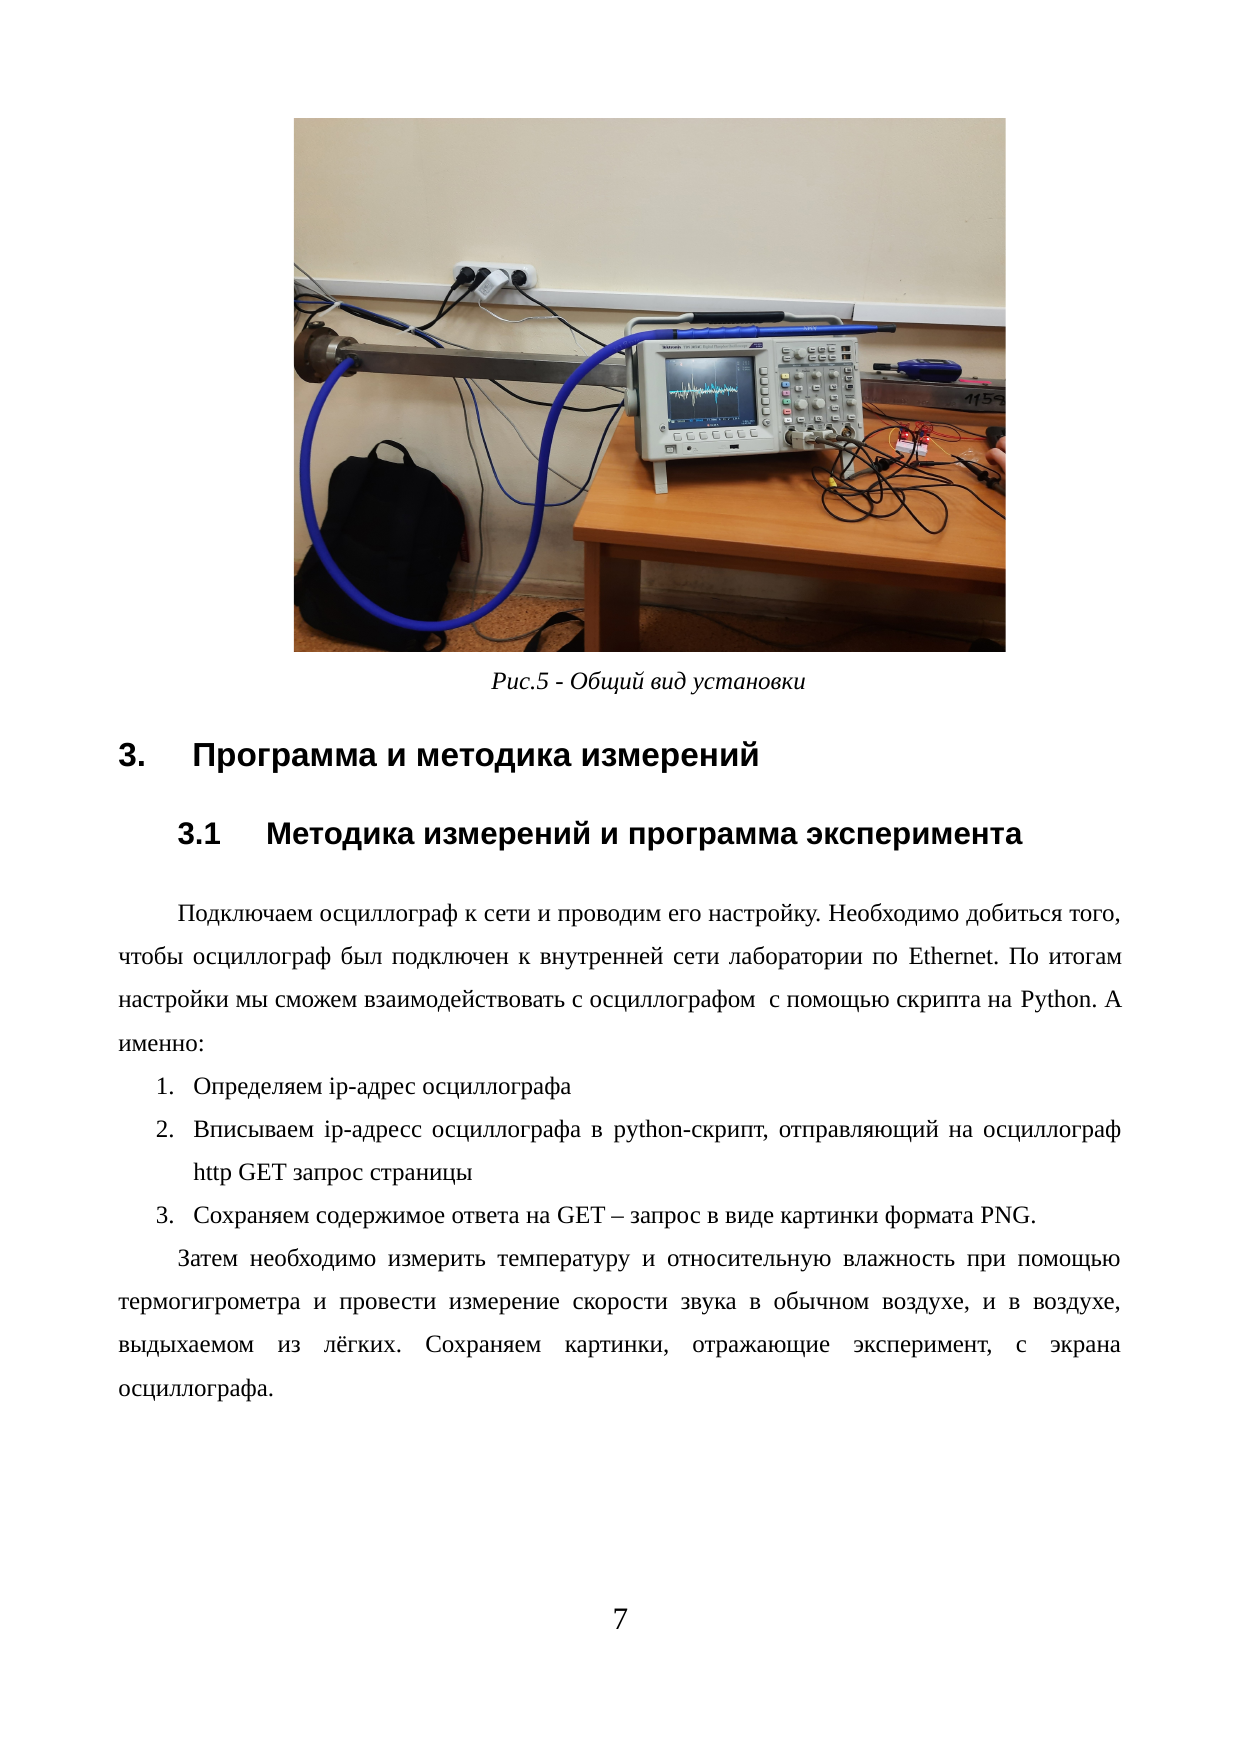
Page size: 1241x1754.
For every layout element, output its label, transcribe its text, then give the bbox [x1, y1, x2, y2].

text Рис.5 - Общий вид установки [118, 666, 1122, 695]
text Подключаем осциллограф к сети и проводим его настройку. Необходимо добиться того, чтобы осциллограф был подключен к внутренней сети лаборатории по Ethernet. По итогам настройки мы сможем взаимодействовать с осциллографом с помощью скрипта на Python. А именно: [118, 898, 1122, 1056]
subtitle Методика измерений и программа эксперимента [118, 815, 1122, 851]
list Вписываем ip-адресс осциллографа в python-скрипт, отправляющий на осциллограф http GET запрос страницы [156, 1114, 1122, 1186]
subtitle Программа и методика измерений [118, 734, 1122, 773]
text Затем необходимо измерить температуру и относительную влажность при помощью термогигрометра и провести измерение скорости звука в обычном воздухе, и в воздухе, выдыхаемом из лёгких. Сохраняем картинки, отражающие эксперимент, с экрана осциллографа. [118, 1243, 1122, 1401]
list Определяем ip-адрес осциллографа [156, 1071, 1122, 1099]
picture [293, 118, 1006, 652]
list Сохраняем содержимое ответа на GET – запрос в виде картинки формата PNG. [156, 1200, 1122, 1229]
